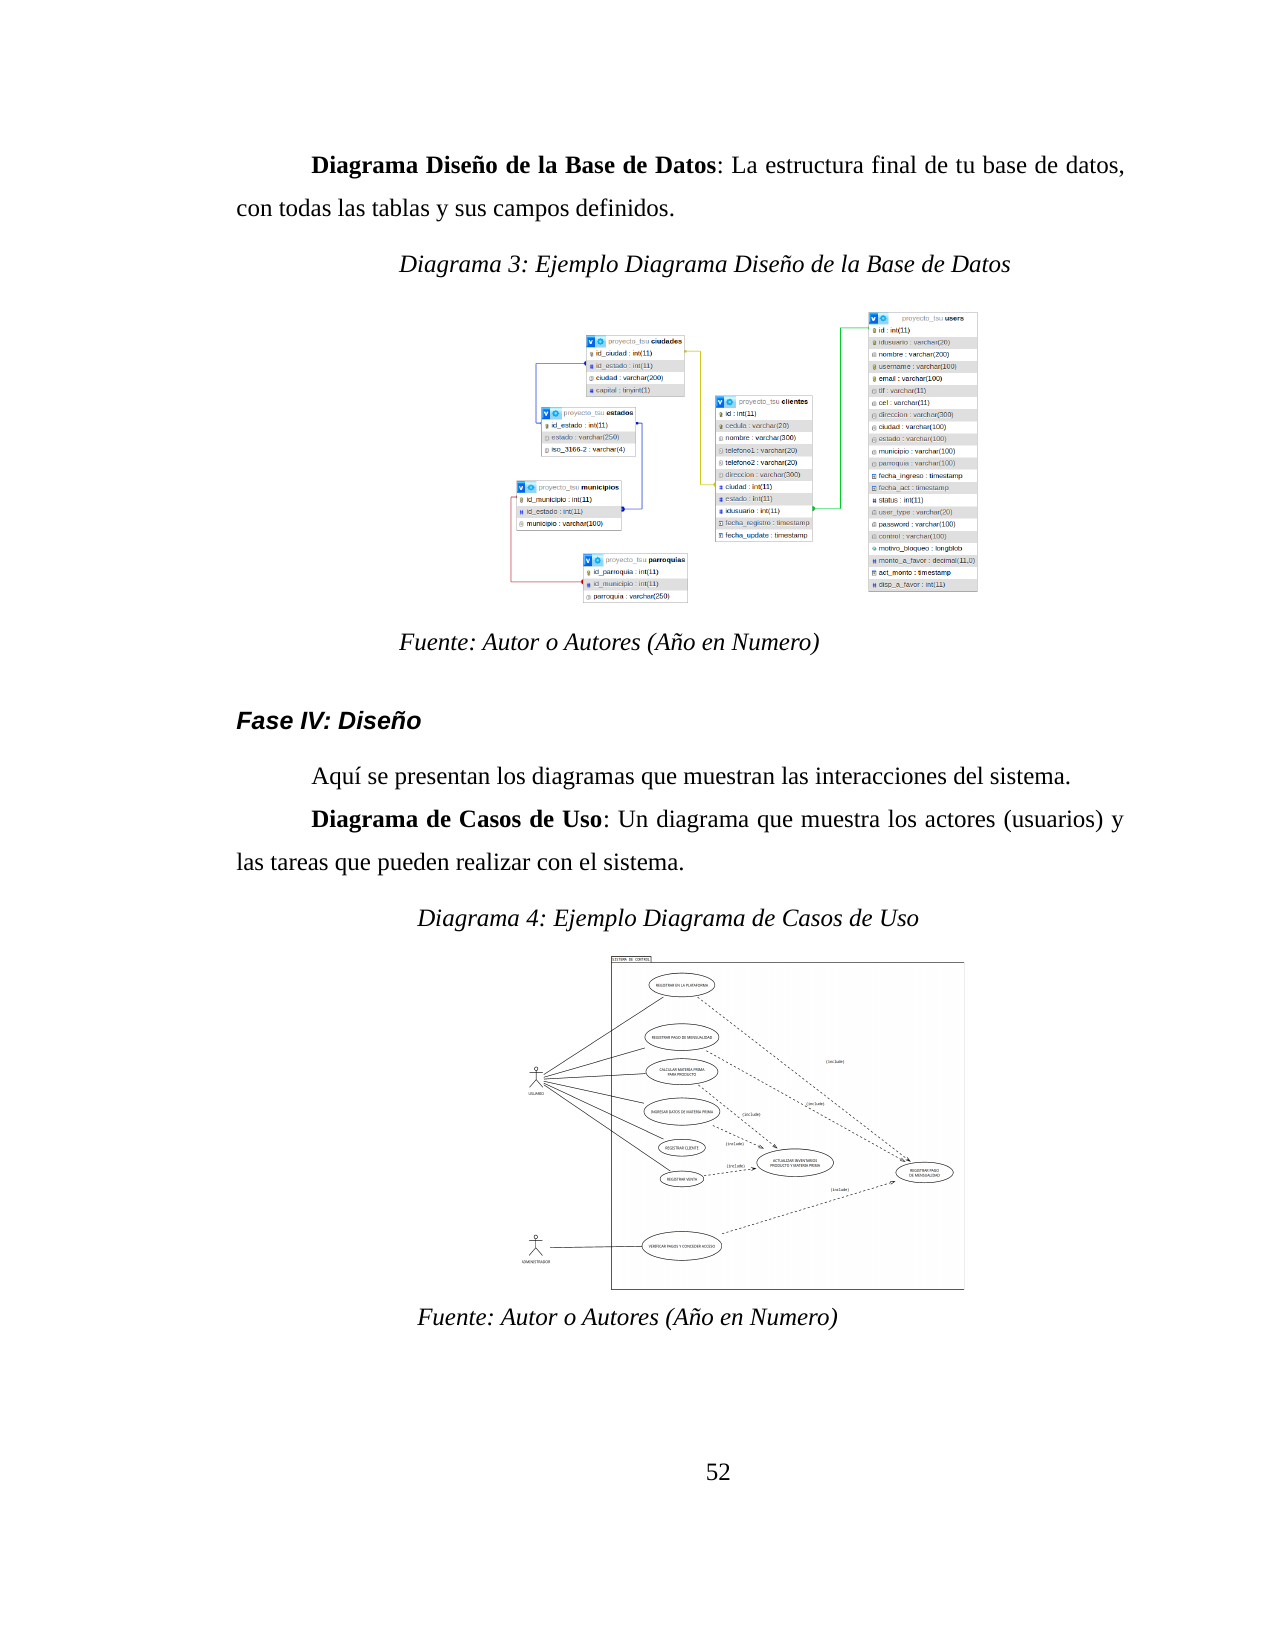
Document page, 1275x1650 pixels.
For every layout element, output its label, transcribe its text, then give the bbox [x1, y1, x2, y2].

text Diagrama Diseño de la Base de Datos: La estructura final de tu base de datos, con todas las tablas y sus campos definidos. [236, 150, 1125, 222]
text Fuente: Autor o Autores (Año en Numero) [367, 1302, 1069, 1331]
subtitle Fase IV: Diseño [236, 706, 1125, 734]
text Diagrama 4: Ejemplo Diagrama de Casos de Uso [367, 903, 1069, 932]
text Diagrama de Casos de Uso: Un diagrama que muestra los actores (usuarios) y las tareas que pueden realizar con el sistema. [236, 804, 1125, 876]
text Diagrama 3: Ejemplo Diagrama Diseño de la Base de Datos [349, 249, 1087, 277]
picture [495, 302, 991, 615]
text Fuente: Autor o Autores (Año en Numero) [349, 627, 1087, 656]
text Aquí se presentan los diagramas que muestran las interacciones del sistema. [236, 761, 1125, 790]
picture [522, 956, 965, 1290]
